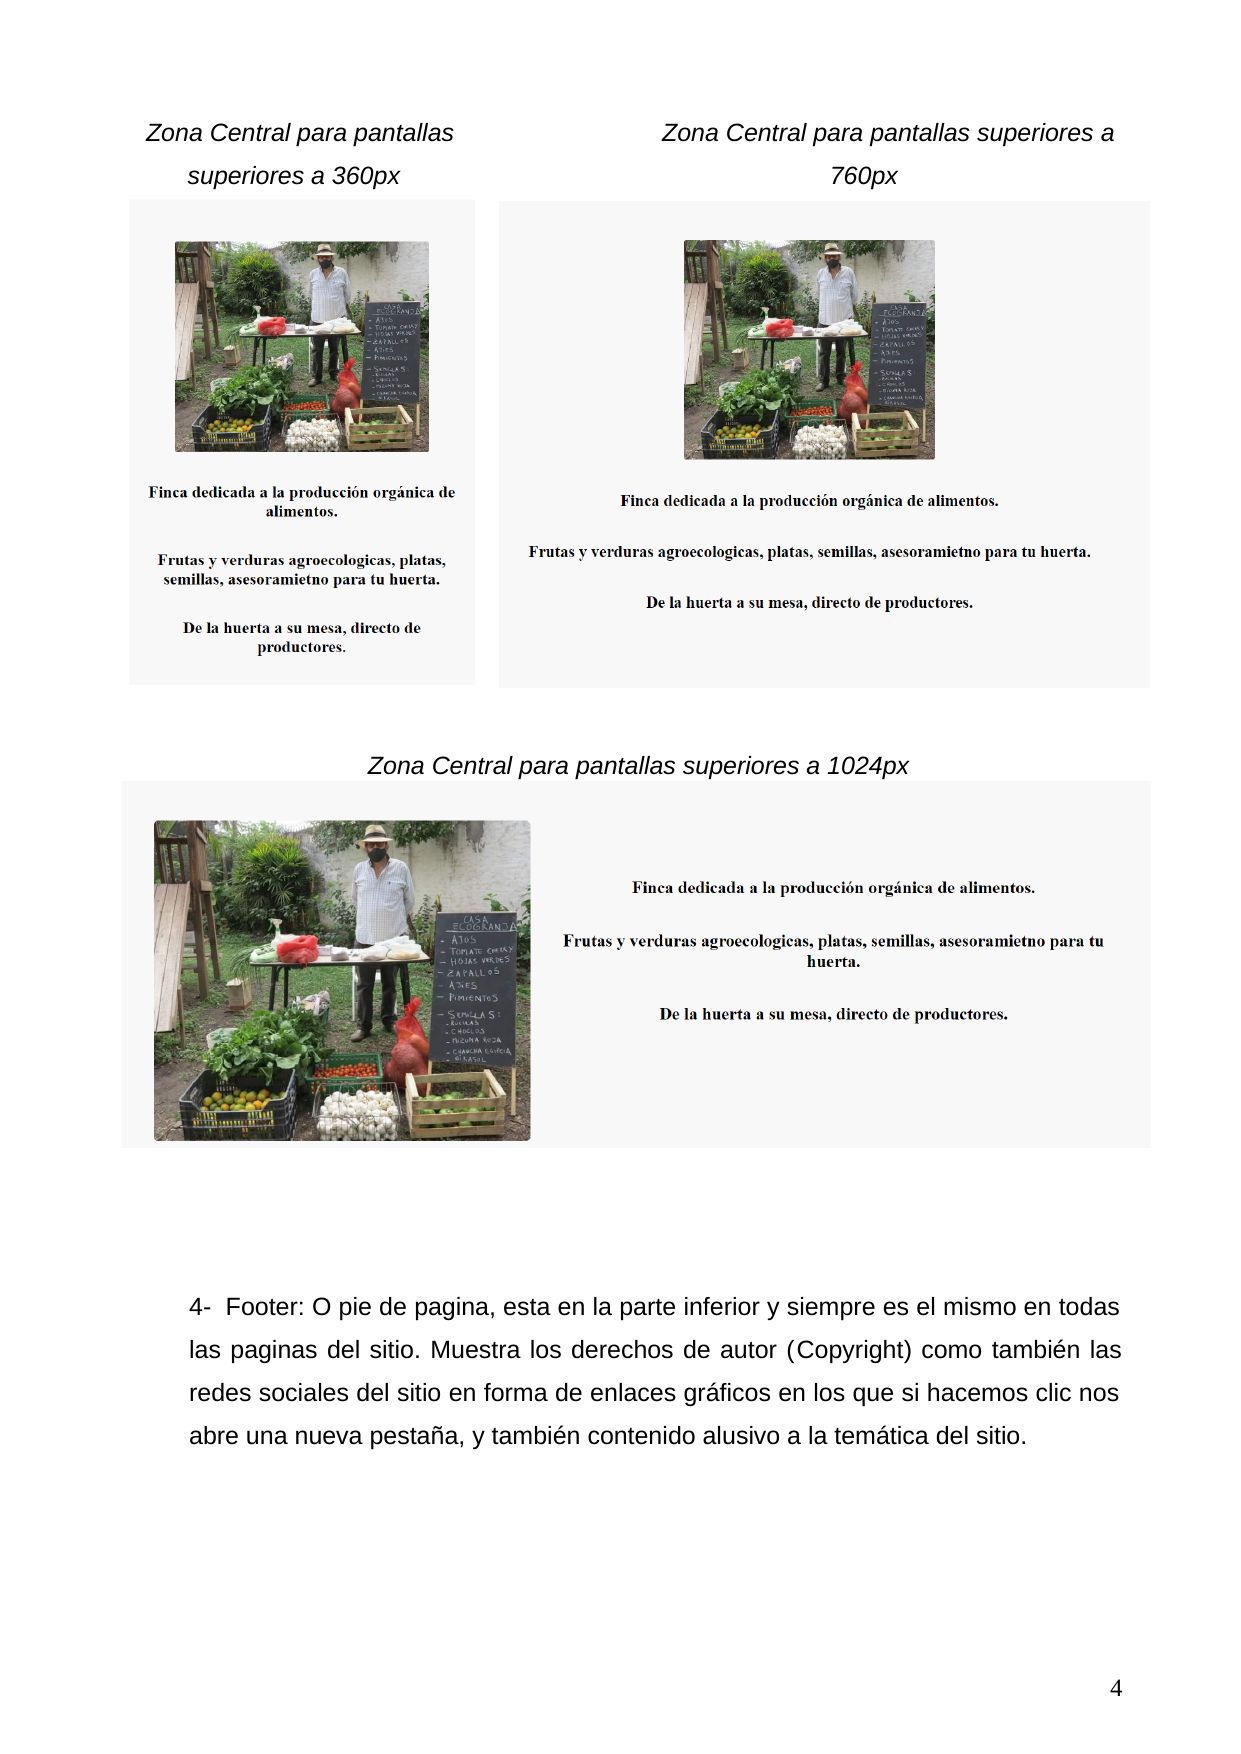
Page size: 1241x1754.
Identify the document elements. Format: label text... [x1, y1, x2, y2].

text 4- Footer: O pie de pagina, esta en la parte inferior y siempre es el mismo en todas las paginas del sitio. Muestra los derechos de autor (Copyright) como también las redes sociales del sitio en forma de enlaces gráficos en los que si hacemos clic nos abre una nueva pestaña, y también contenido alusivo a la temática del sitio. [189, 1292, 1122, 1450]
picture [121, 781, 1152, 1148]
text superiores a 360px 760px [118, 161, 1122, 190]
picture [498, 201, 1150, 688]
text Zona Central para pantallas superiores a 1024px [118, 751, 1122, 779]
picture [128, 198, 476, 685]
text Zona Central para pantallas Zona Central para pantallas superiores a [118, 118, 1122, 147]
